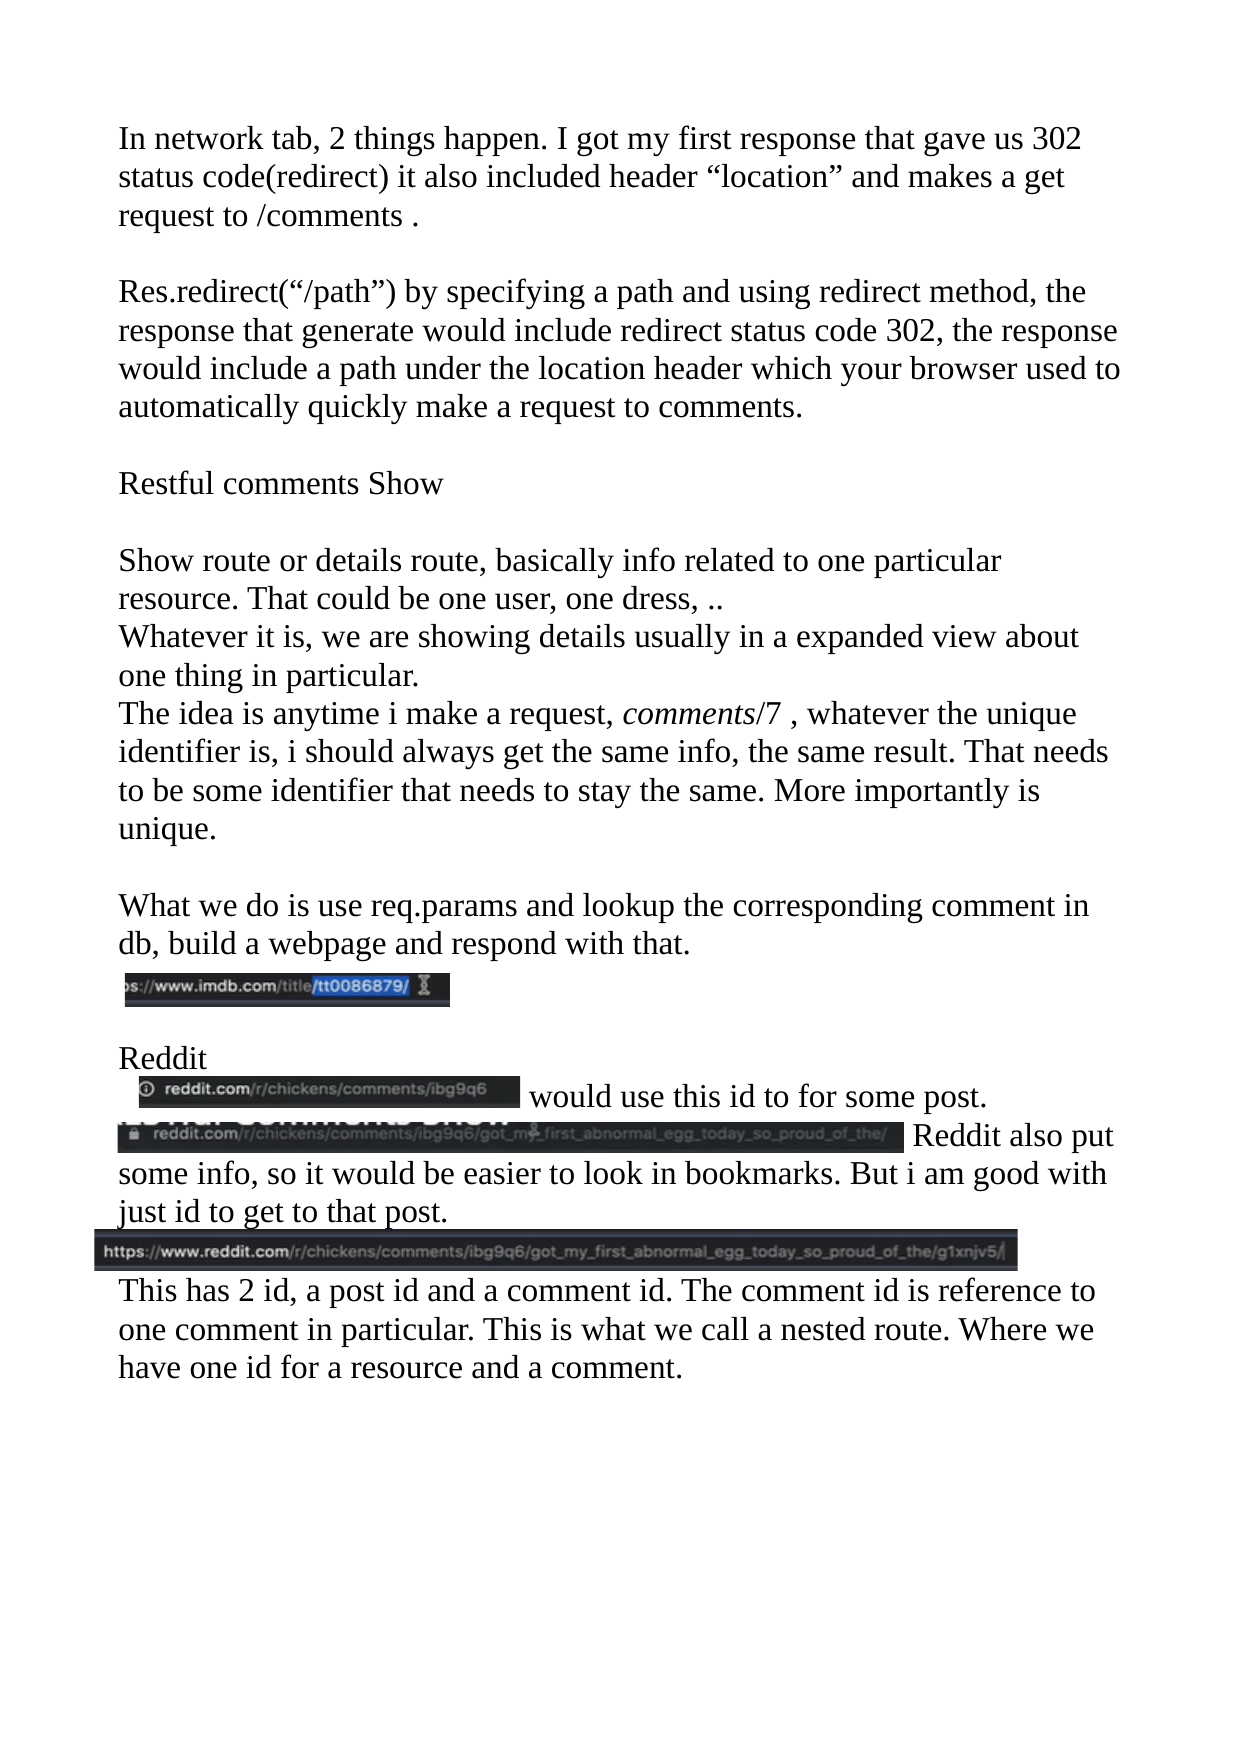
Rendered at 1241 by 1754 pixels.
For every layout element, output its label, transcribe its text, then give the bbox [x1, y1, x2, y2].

text In network tab, 2 things happen. I got my first response that gave us 302 status code(redirect) it also included header “location” and makes a get request to /comments . [118, 118, 1122, 233]
text would use this id to for some post. [118, 1076, 1122, 1115]
picture [138, 1076, 521, 1108]
text This has 2 id, a post id and a comment id. The comment id is reference to one comment in particular. This is what we call a nested route. Where we have one id for a resource and a comment. [118, 1230, 1122, 1385]
text Reddit also put some info, so it would be easier to look in bookmarks. But i am good with just id to get to that post. [118, 1115, 1122, 1230]
text Restful comments Show [118, 463, 1122, 501]
picture [117, 1122, 904, 1153]
text The idea is anytime i make a request, comments/7 , whatever the unique identifier is, i should always get the same info, the same result. That needs to be some identifier that needs to stay the same. More importantly is unique. [118, 693, 1122, 846]
picture [94, 1229, 1018, 1271]
text Whatever it is, we are showing details usually in a expanded view about one thing in particular. [118, 616, 1122, 693]
text Show route or details route, basically info related to one particular resource. That could be one user, one dress, .. [118, 540, 1122, 616]
text What we do is use req.params and lookup the corresponding comment in db, build a webpage and respond with that. [118, 885, 1122, 961]
picture [124, 973, 450, 1007]
text Res.redirect(“/path”) by specifying a path and using redirect method, the response that generate would include redirect status code 302, the response would include a path under the location header which your browser used to automatically quickly make a request to comments. [118, 271, 1122, 425]
text Reddit [118, 1038, 1122, 1076]
